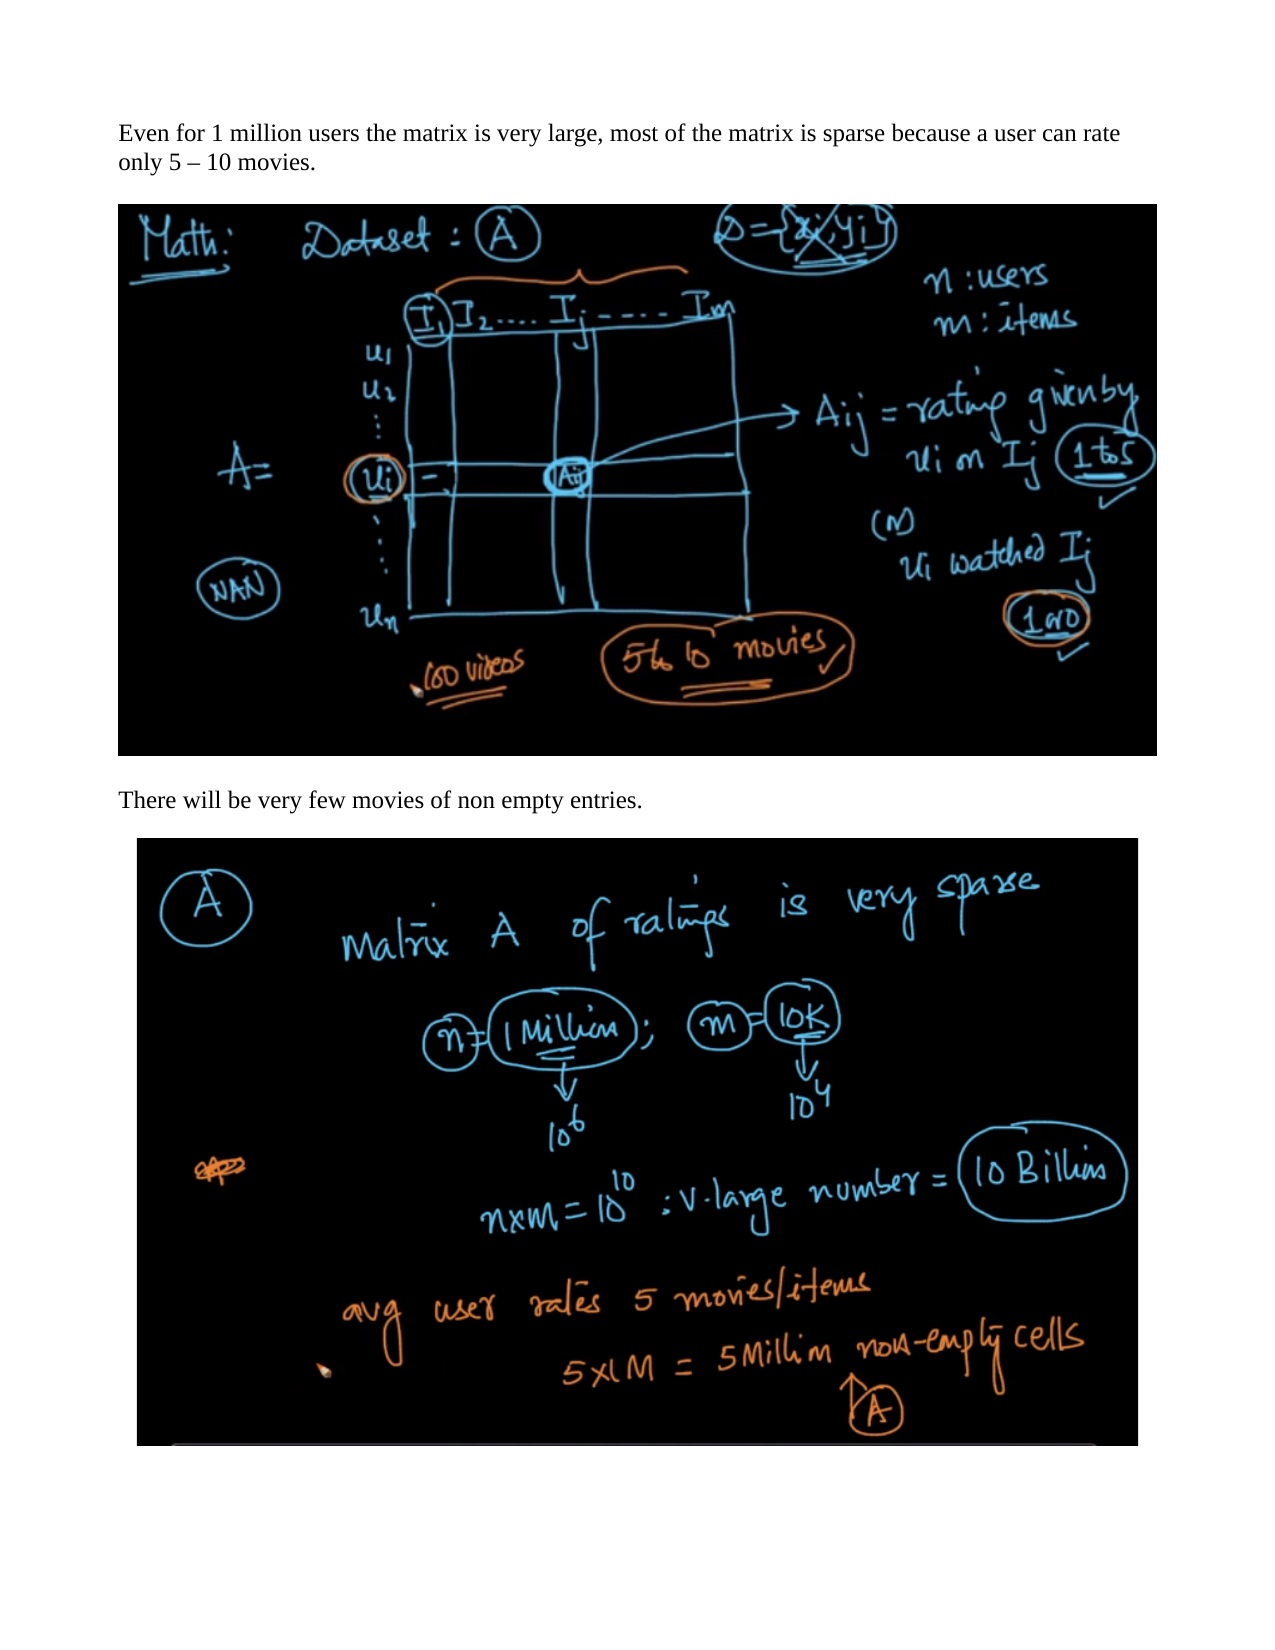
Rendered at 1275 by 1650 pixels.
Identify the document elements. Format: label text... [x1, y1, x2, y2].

picture [118, 204, 1157, 756]
text There will be very few movies of non empty entries. [118, 785, 1157, 813]
text Even for 1 million users the matrix is very large, most of the matrix is sparse because a user can rate only 5 – 10 movies. [118, 118, 1157, 176]
picture [136, 838, 1139, 1446]
